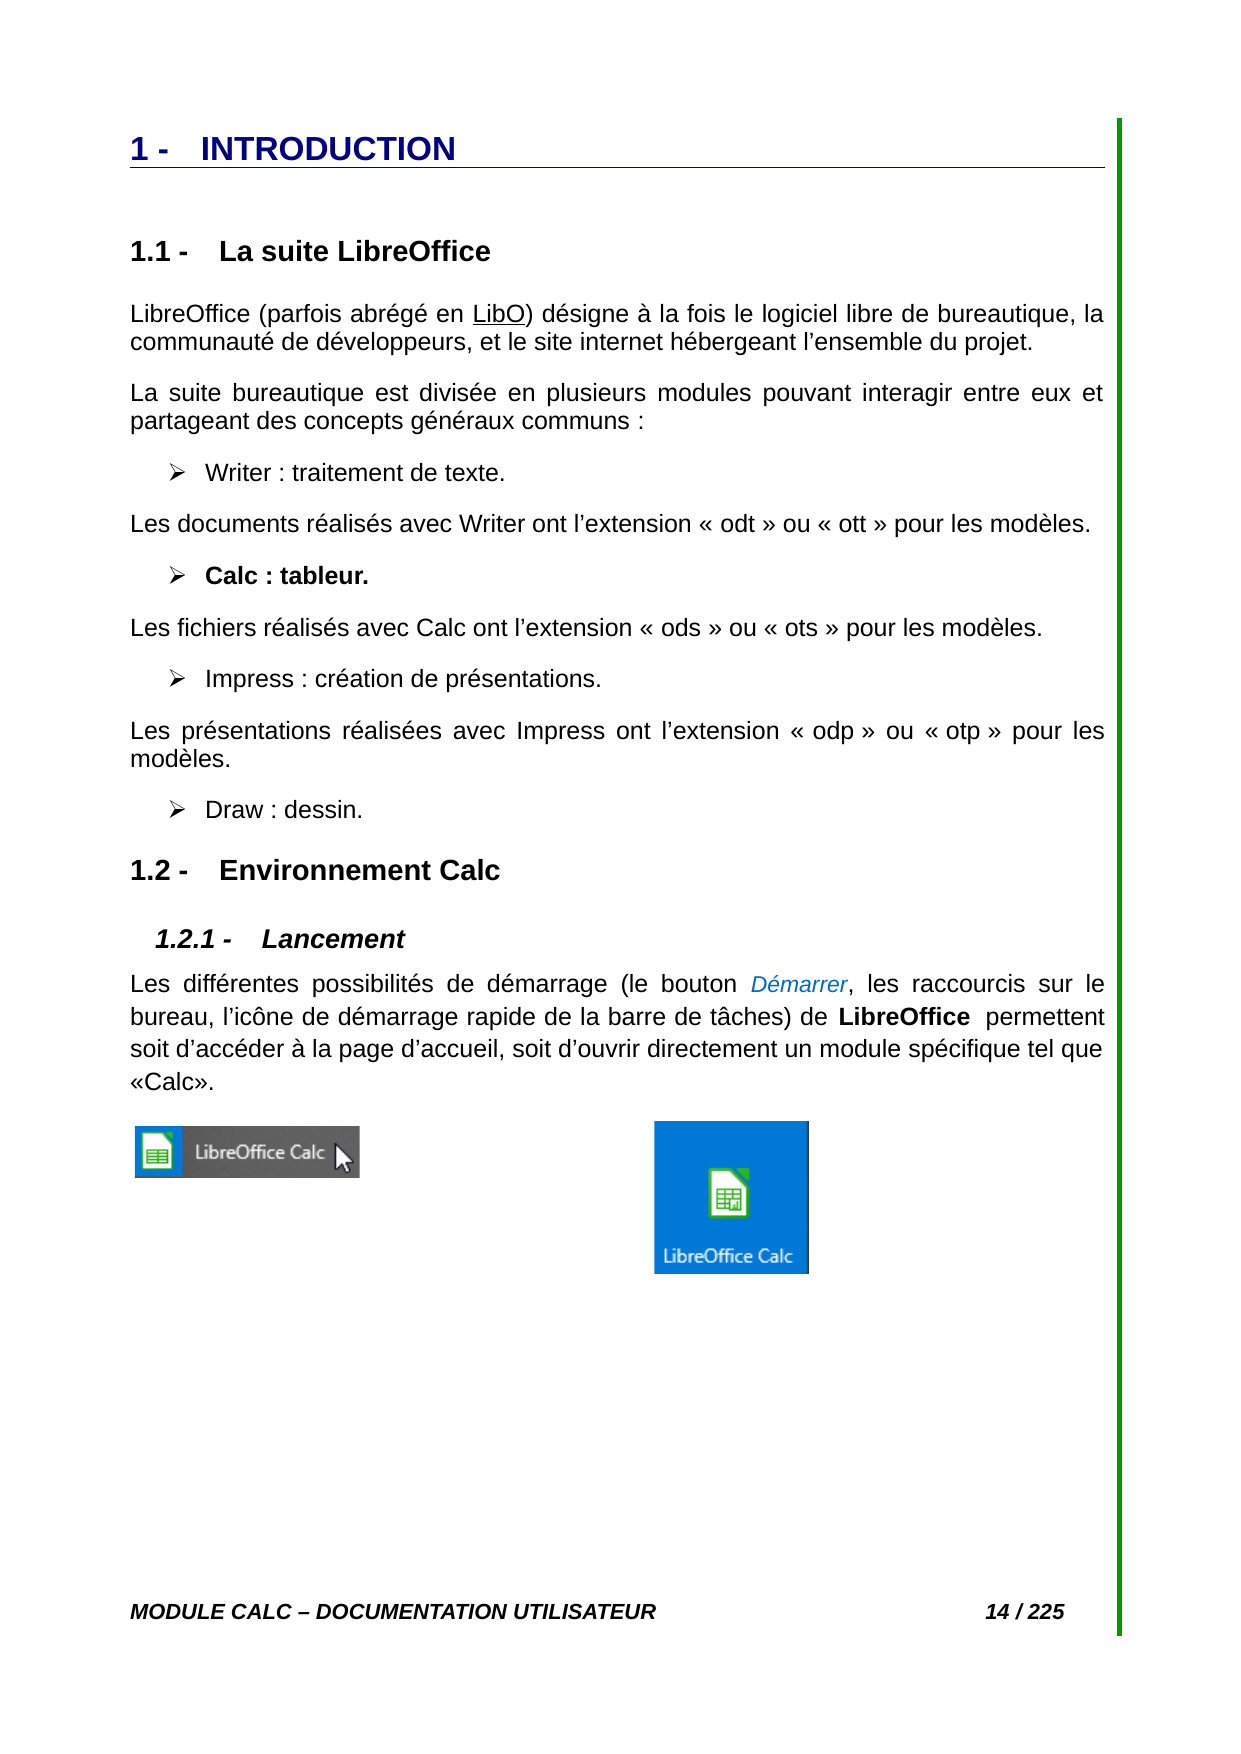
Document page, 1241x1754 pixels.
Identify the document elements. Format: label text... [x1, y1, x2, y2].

text LibreOffice (parfois abrégé en LibO) désigne à la fois le logiciel libre de bureautique, la communauté de développeurs, et le site internet hébergeant l’ensemble du projet. [130, 300, 1105, 356]
list Writer : traitement de texte. [167, 459, 1105, 487]
picture [134, 1126, 360, 1178]
text Les présentations réalisées avec Impress ont l’extension « odp » ou « otp » pour les modèles. [130, 717, 1105, 773]
subtitle Environnement Calc [130, 854, 1105, 886]
text Les fichiers réalisés avec Calc ont l’extension « ods » ou « ots » pour les modèles. [130, 613, 1105, 641]
text Les différentes possibilités de démarrage (le bouton Démarrer, les raccourcis sur le bureau, l’icône de démarrage rapide de la barre de tâches) de LibreOffice permettent soit d’accéder à la page d’accueil, soit d’ouvrir directement un module spécifique tel que «Calc». [130, 967, 1105, 1097]
text Les documents réalisés avec Writer ont l’extension « odt » ou « ott » pour les modèles. [130, 510, 1105, 538]
subtitle Lancement [155, 924, 1105, 954]
list Calc : tableur. [167, 562, 1105, 590]
subtitle La suite LibreOffice [130, 235, 1105, 268]
list Impress : création de présentations. [167, 665, 1105, 693]
list Draw : dessin. [167, 796, 1105, 824]
text La suite bureautique est divisée en plusieurs modules pouvant interagir entre eux et partageant des concepts généraux communs : [130, 379, 1105, 435]
subtitle Introduction [130, 130, 1105, 167]
picture [654, 1121, 809, 1274]
